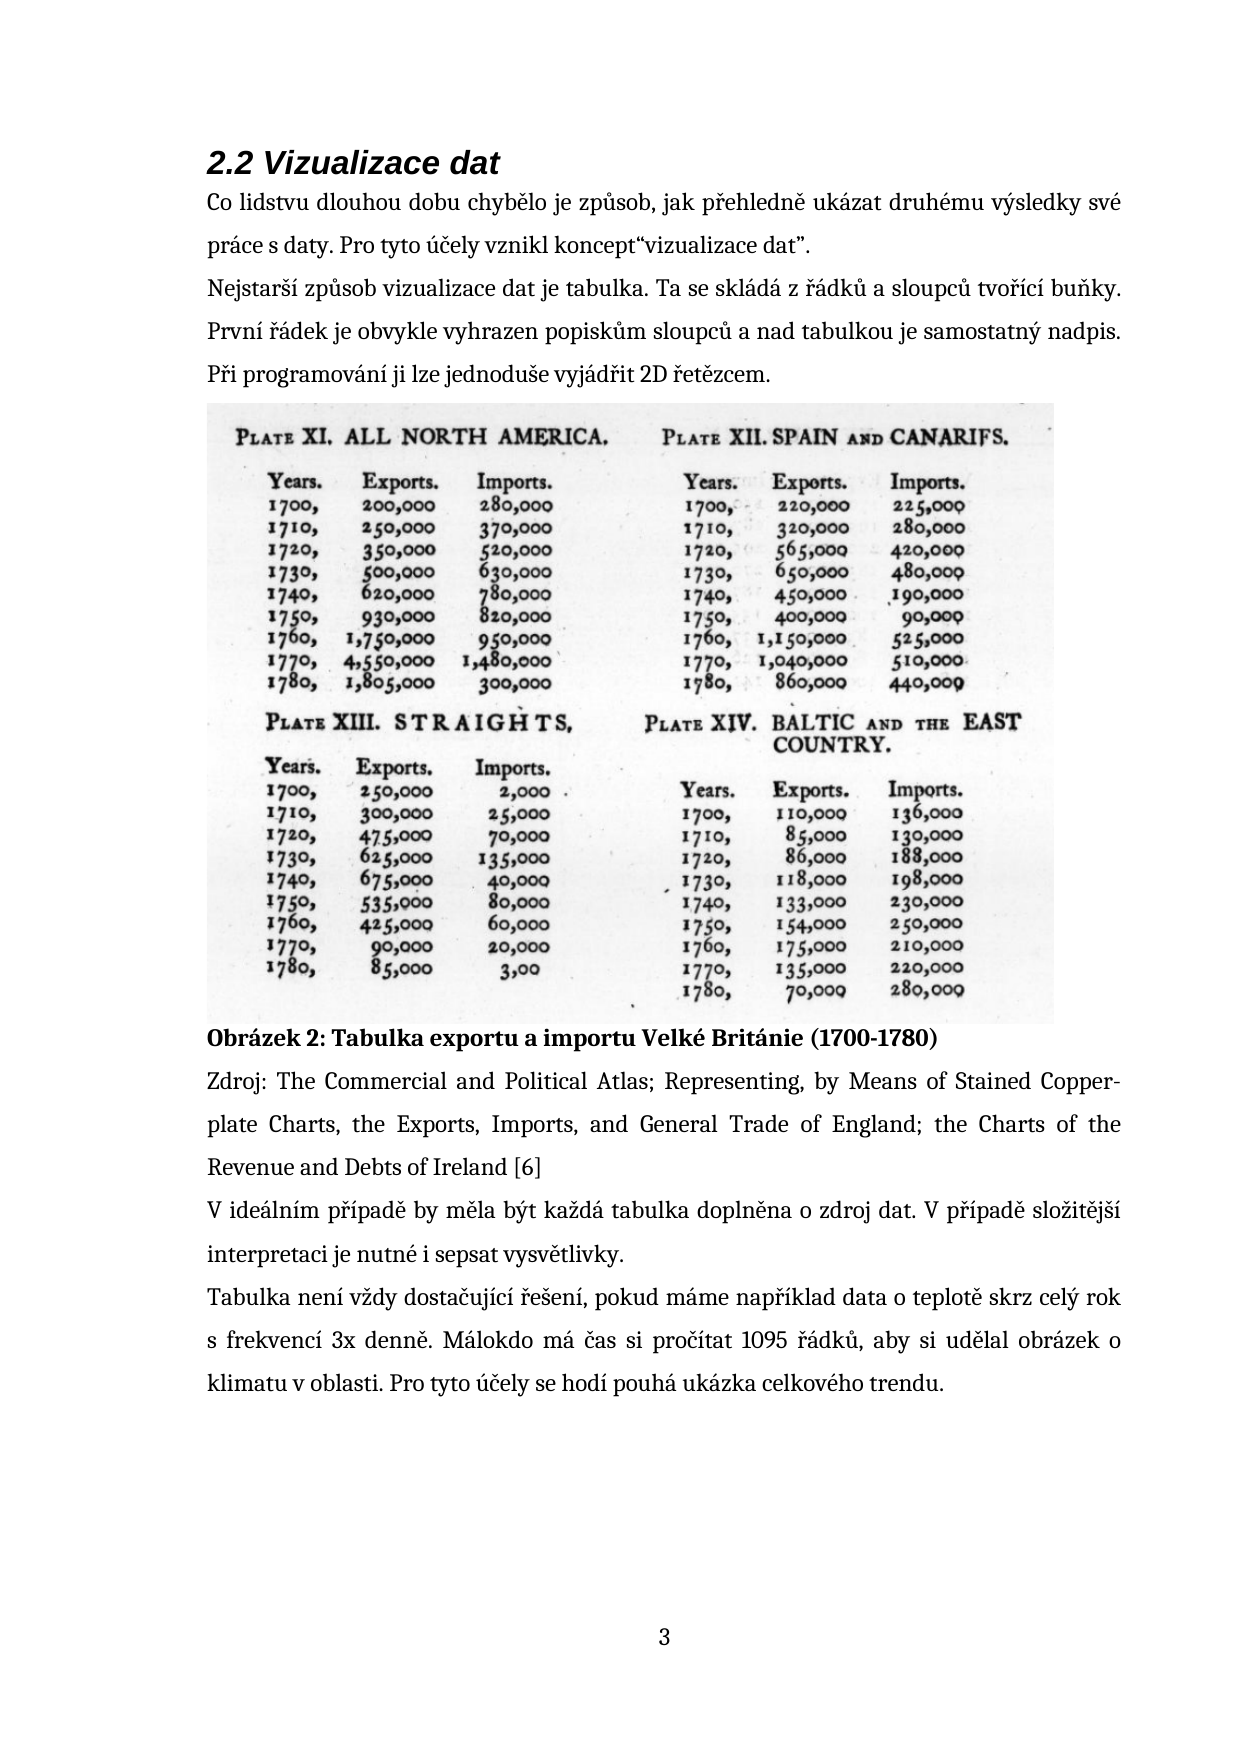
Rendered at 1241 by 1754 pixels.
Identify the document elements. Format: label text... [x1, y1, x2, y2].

text V ideálním případě by měla být každá tabulka doplněna o zdroj dat. V případě složitější interpretaci je nutné i sepsat vysvětlivky. [207, 1196, 1122, 1268]
subtitle Obrázek 2: Tabulka exportu a importu Velké Británie (1700-1780) [207, 1024, 1054, 1053]
picture [206, 403, 1054, 1024]
text Co lidstvu dlouhou dobu chybělo je způsob, jak přehledně ukázat druhému výsledky své práce s daty. Pro tyto účely vznikl koncept“vizualizace dat”. [207, 188, 1122, 260]
subtitle 2.2 Vizualizace dat [207, 143, 1122, 182]
text Zdroj: The Commercial and Political Atlas; Representing, by Means of Stained Copper-plate Charts, the Exports, Imports, and General Trade of England; the Charts of the Revenue and Debts of Ireland [6] [207, 1067, 1122, 1182]
text Nejstarší způsob vizualizace dat je tabulka. Ta se skládá z řádků a sloupců tvořící buňky. První řádek je obvykle vyhrazen popiskům sloupců a nad tabulkou je samostatný nadpis. Při programování ji lze jednoduše vyjádřit 2D řetězcem. [207, 274, 1122, 389]
text Tabulka není vždy dostačující řešení, pokud máme například data o teplotě skrz celý rok s frekvencí 3x denně. Málokdo má čas si pročítat 1095 řádků, aby si udělal obrázek o klimatu v oblasti. Pro tyto účely se hodí pouhá ukázka celkového trendu. [207, 1283, 1122, 1398]
